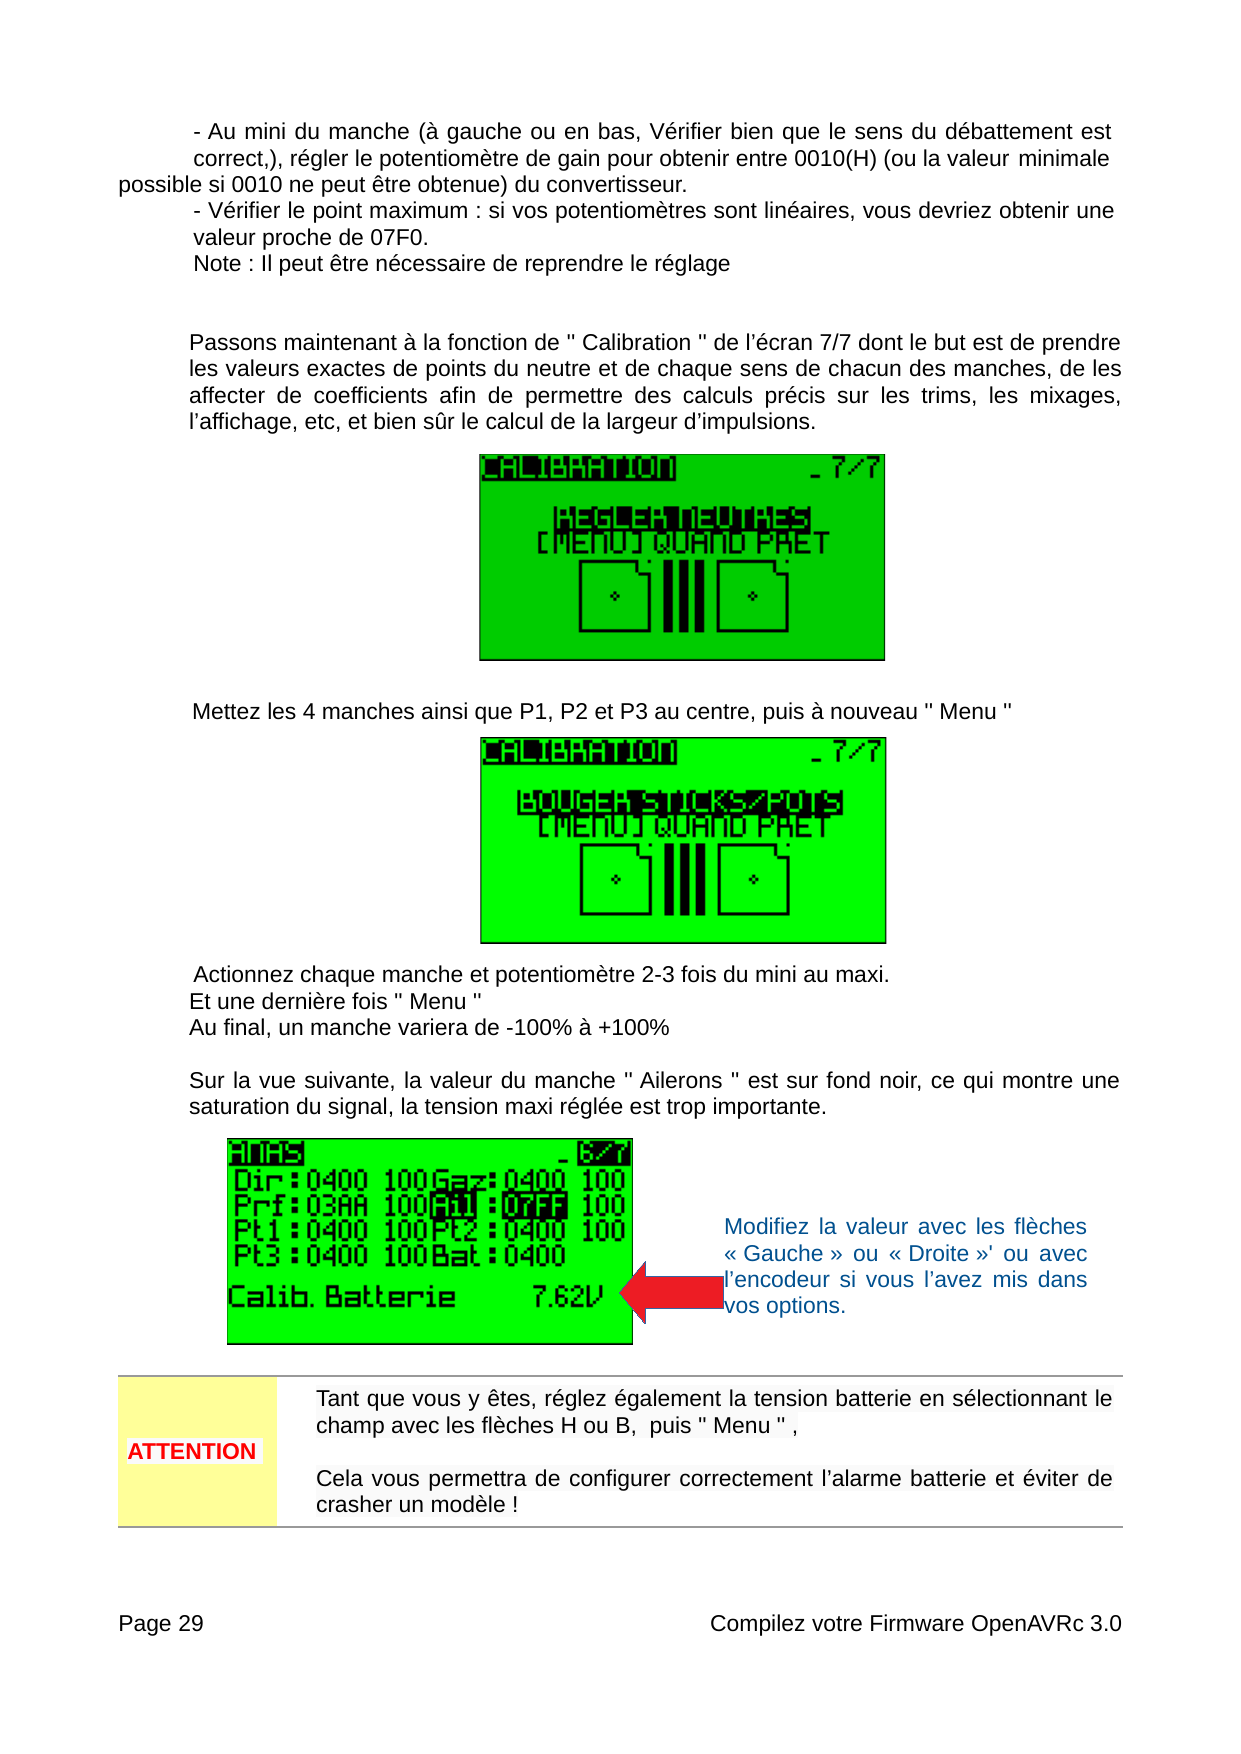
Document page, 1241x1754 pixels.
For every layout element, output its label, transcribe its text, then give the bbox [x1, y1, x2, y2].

table_header ATTENTION [118, 1377, 277, 1526]
text Note : Il peut être nécessaire de reprendre le réglage [118, 250, 1122, 276]
text Modifiez la valeur avec les flèches « Gauche » ou « Droite »' ou avec l’encodeur si vous l’avez mis dans vos options. [724, 1213, 1087, 1318]
text Et une dernière fois '' Menu '' [189, 988, 1122, 1014]
picture [480, 737, 887, 944]
text - Au mini du manche (à gauche ou en bas, Vérifier bien que le sens du débattement est correct,), régler le potentiomètre de gain pour obtenir entre 0010(H) (ou la valeur minimale possible si 0010 ne peut être obtenue) du convertisseur. [118, 118, 1122, 197]
text Actionnez chaque manche et potentiomètre 2-3 fois du mini au maxi. [118, 961, 1122, 988]
picture [227, 1138, 633, 1345]
text Sur la vue suivante, la valeur du manche '' Ailerons '' est sur fond noir, ce qui montre une saturation du signal, la tension maxi réglée est trop importante. [189, 1067, 1122, 1119]
text Mettez les 4 manches ainsi que P1, P2 et P3 au centre, puis à nouveau '' Menu '' [118, 698, 1122, 724]
table_header Tant que vous y êtes, réglez également la tension batterie en sélectionnant le champ avec les flèches H ou B, puis '' Menu '' , Cela vous permettra de configurer correctement l’alarme batterie et éviter de crasher un modèle ! [278, 1377, 1122, 1526]
text Au final, un manche variera de -100% à +100% [189, 1014, 1122, 1041]
picture [479, 454, 886, 661]
text - Vérifier le point maximum : si vos potentiomètres sont linéaires, vous devriez obtenir une valeur proche de 07F0. [118, 197, 1122, 250]
text Passons maintenant à la fonction de '' Calibration '' de l’écran 7/7 dont le but est de prendre les valeurs exactes de points du neutre et de chaque sens de chacun des manches, de les affecter de coefficients afin de permettre des calculs précis sur les trims, les mixages, l’affichage, etc, et bien sûr le calcul de la largeur d’impulsions. [189, 329, 1122, 434]
